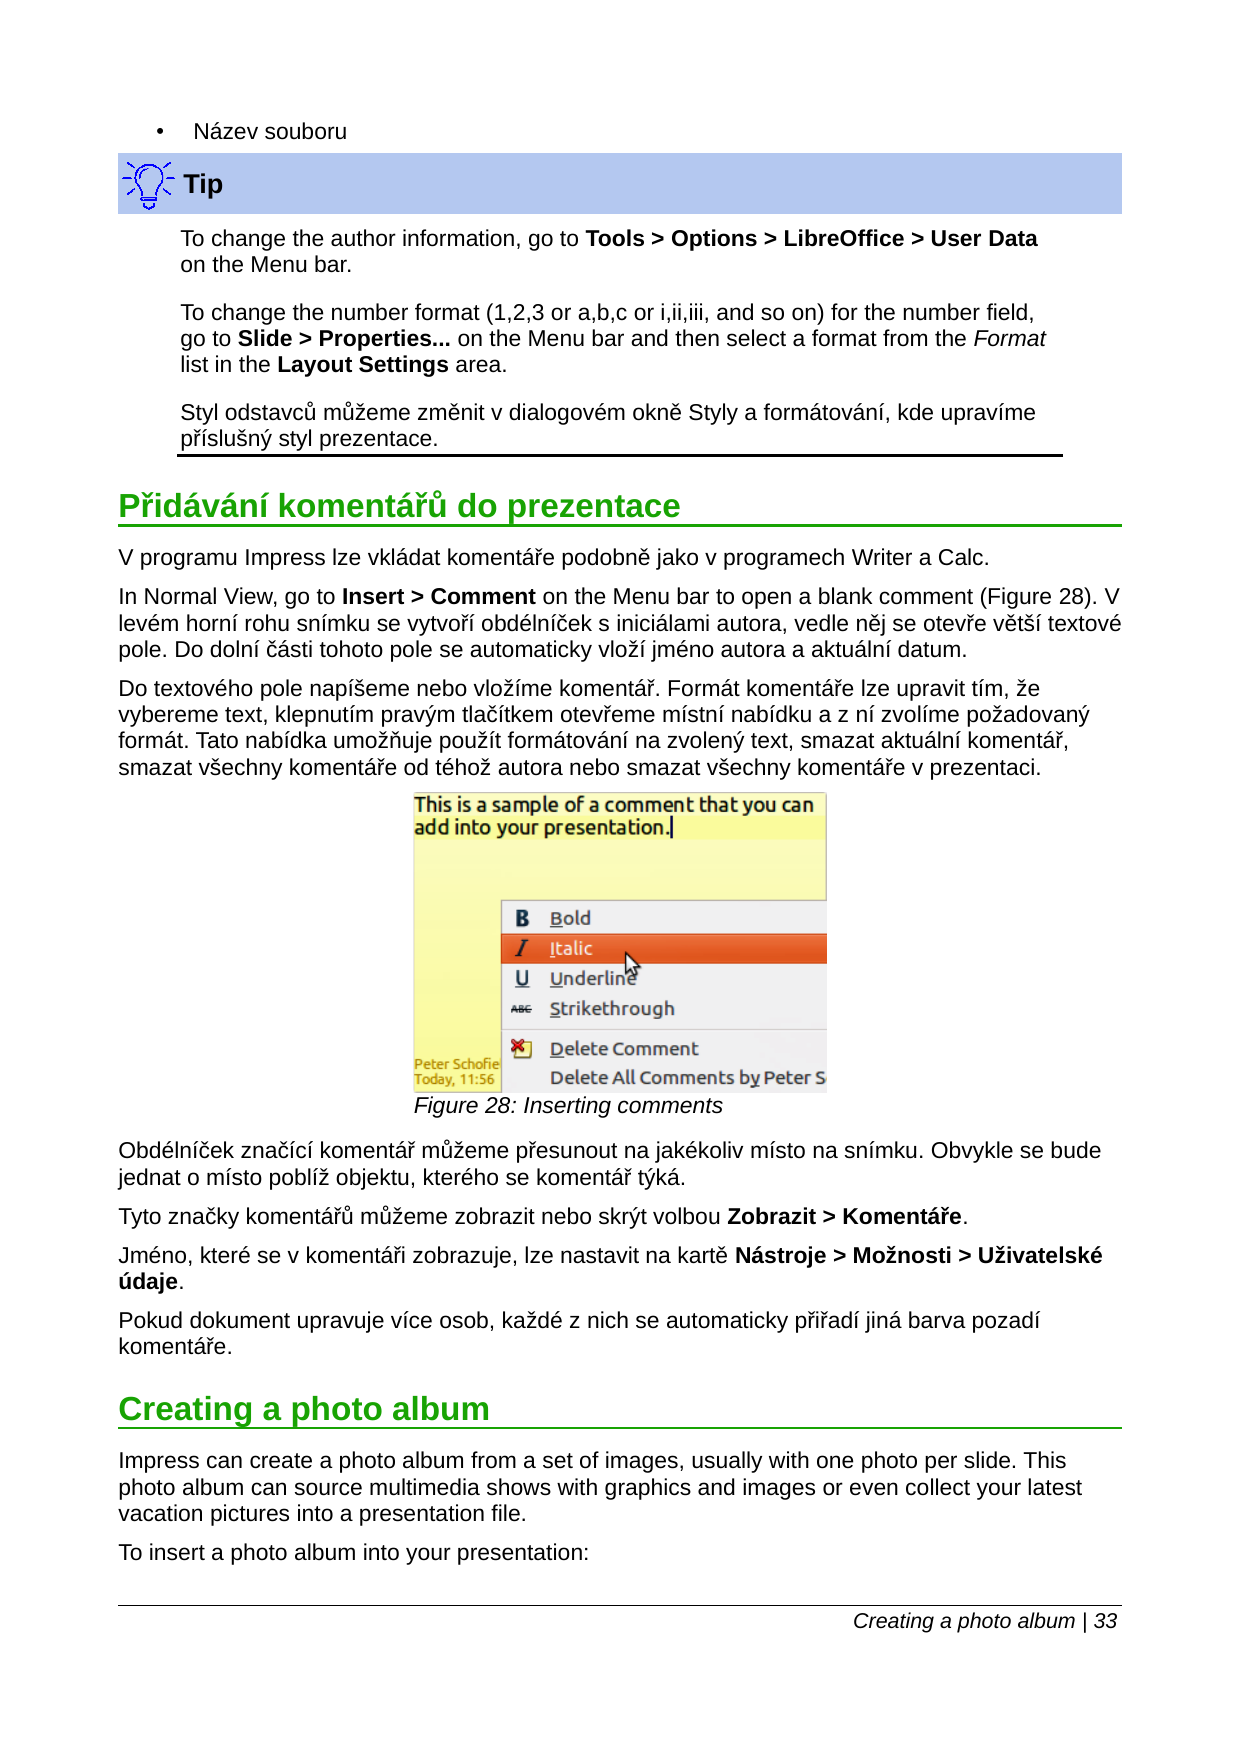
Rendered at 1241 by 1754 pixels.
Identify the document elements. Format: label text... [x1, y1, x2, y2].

picture [119, 154, 179, 214]
text Obdélníček značící komentář můžeme přesunout na jakékoliv místo na snímku. Obvykle se bude jednat o místo poblíž objektu, kterého se komentář týká. [118, 1137, 1122, 1190]
text Jméno, které se v komentáři zobrazuje, lze nastavit na kartě Nástroje > Možnosti > Uživatelské údaje. [118, 1242, 1122, 1294]
picture [413, 792, 827, 1093]
text V programu Impress lze vkládat komentáře podobně jako v programech Writer a Calc. [118, 544, 1122, 571]
text Figure 28: Inserting comments [413, 1093, 827, 1119]
text Do textového pole napíšeme nebo vložíme komentář. Formát komentáře lze upravit tím, že vybereme text, klepnutím pravým tlačítkem otevřeme místní nabídku a z ní zvolíme požadovaný formát. Tato nabídka umožňuje použít formátování na zvolený text, smazat aktuální komentář, smazat všechny komentáře od téhož autora nebo smazat všechny komentáře v prezentaci. [118, 675, 1122, 780]
text In Normal View, go to Insert > Comment on the Menu bar to open a blank comment (Figure 28). V levém horní rohu snímku se vytvoří obdélníček s iniciálami autora, vedle něj se otevře větší textové pole. Do dolní části tohoto pole se automaticky vloží jméno autora a aktuální datum. [118, 583, 1122, 662]
text Impress can create a photo album from a set of images, usually with one photo per slide. This photo album can source multimedia shows with graphics and images or even collect your latest vacation pictures into a presentation file. [118, 1447, 1122, 1526]
text To change the number format (1,2,3 or a,b,c or i,ii,iii, and so on) for the number field, go to Slide > Properties... on the Menu bar and then select a format from the Format list in the Layout Settings area. [177, 296, 1063, 378]
text Pokud dokument upravuje více osob, každé z nich se automaticky přiřadí jiná barva pozadí komentáře. [118, 1307, 1122, 1359]
text To change the author information, go to Tools > Options > LibreOffice > User Data on the Menu bar. [177, 222, 1063, 278]
subtitle Creating a photo album [118, 1389, 1122, 1427]
subtitle Přidávání komentářů do prezentace [118, 486, 1122, 524]
list Název souboru [156, 118, 1122, 144]
subtitle Tip [118, 153, 1122, 214]
list To insert a photo album into your presentation: [118, 1539, 1122, 1565]
text Tyto značky komentářů můžeme zobrazit nebo skrýt volbou Zobrazit > Komentáře. [118, 1203, 1122, 1229]
text Styl odstavců můžeme změnit v dialogovém okně Styly a formátování, kde upravíme příslušný styl prezentace. [177, 396, 1063, 454]
